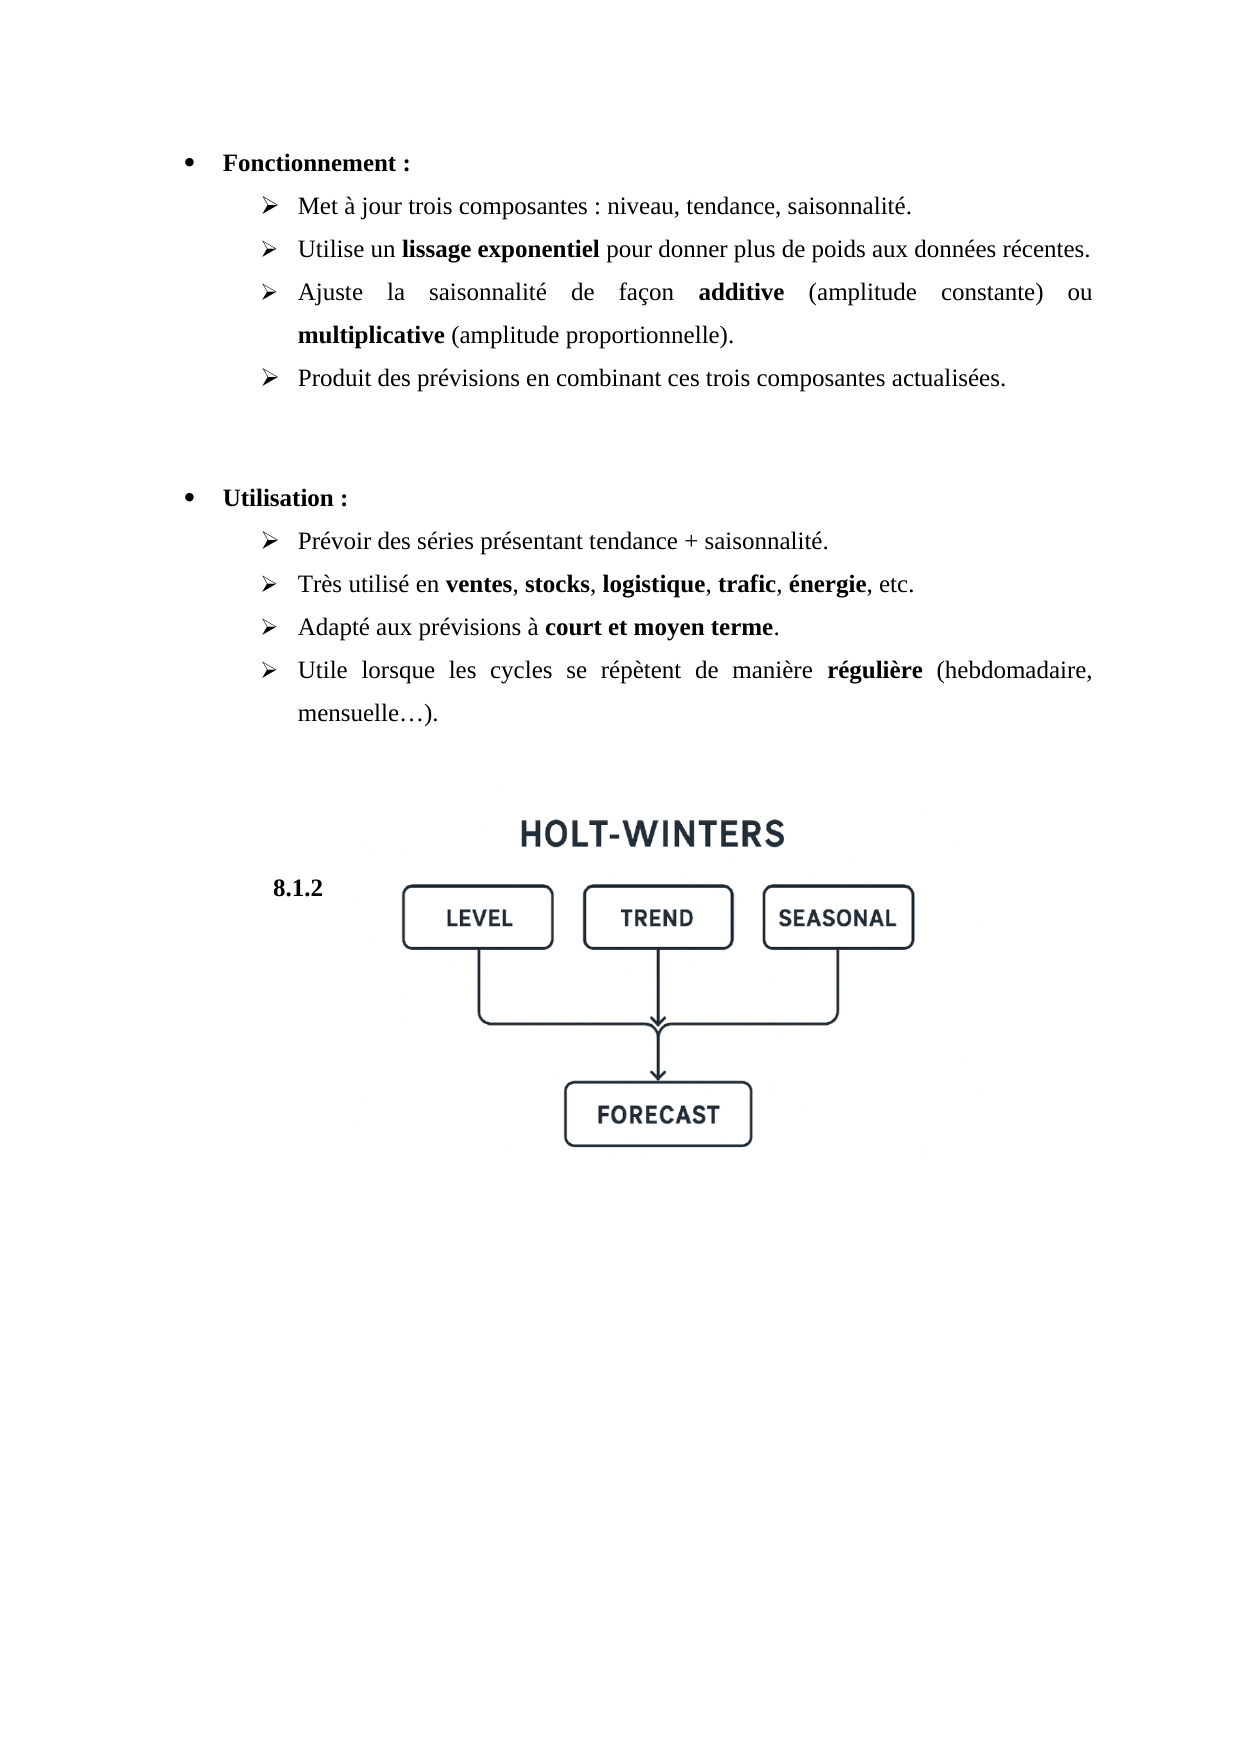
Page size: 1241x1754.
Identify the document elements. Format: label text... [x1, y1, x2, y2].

list Fonctionnement : [185, 148, 1093, 176]
list Produit des prévisions en combinant ces trois composantes actualisées. [260, 363, 1093, 392]
list Utilisation : [185, 483, 1093, 512]
list Très utilisé en ventes, stocks, logistique, trafic, énergie, etc. [260, 569, 1093, 598]
list Met à jour trois composantes : niveau, tendance, saisonnalité. [260, 191, 1093, 219]
list Adapté aux prévisions à court et moyen terme. [260, 612, 1093, 641]
list Prévoir des séries présentant tendance + saisonnalité. [260, 526, 1093, 555]
list Utile lorsque les cycles se répètent de manière régulière (hebdomadaire, mensuelle…). [260, 655, 1093, 727]
list Utilise un lissage exponentiel pour donner plus de poids aux données récentes. [260, 234, 1093, 263]
list Ajuste la saisonnalité de façon additive (amplitude constante) ou multiplicative (amplitude proportionnelle). [260, 277, 1093, 349]
